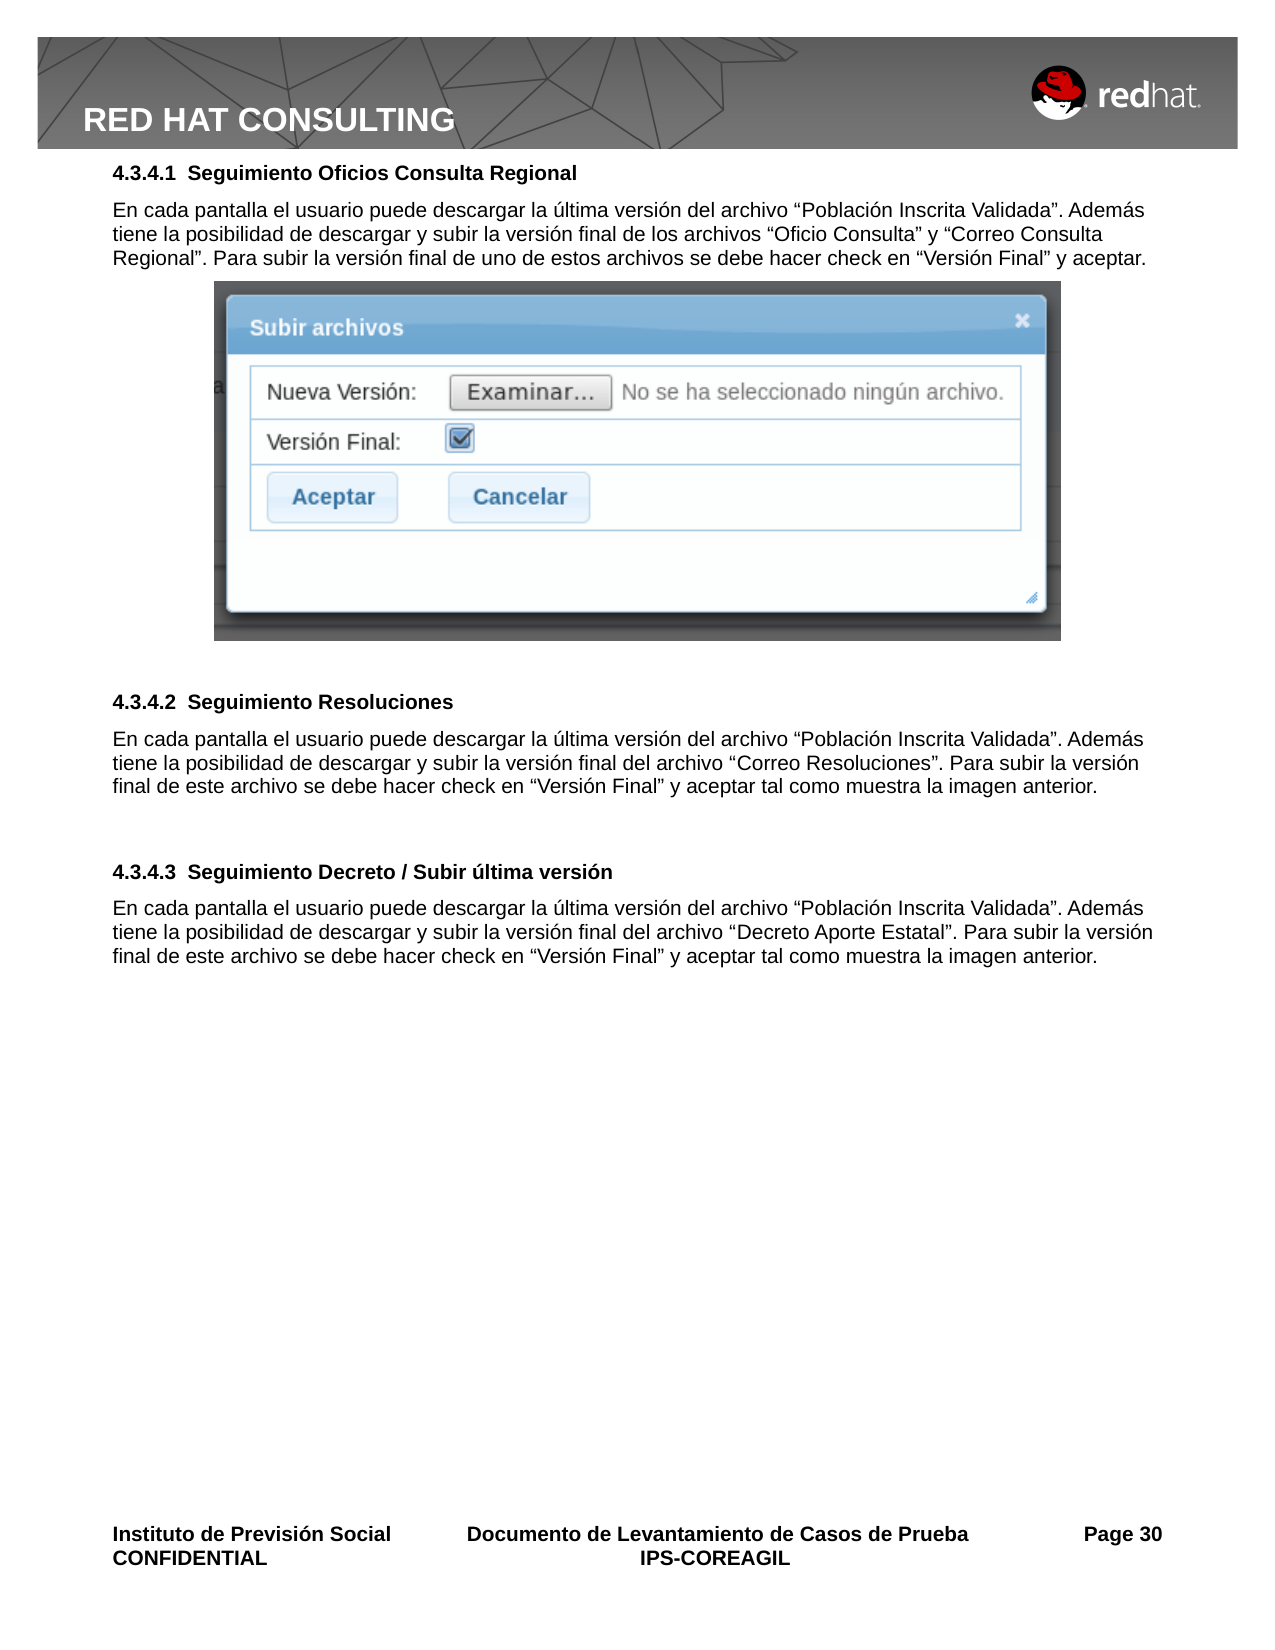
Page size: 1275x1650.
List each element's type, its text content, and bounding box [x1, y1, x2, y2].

text En cada pantalla el usuario puede descargar la última versión del archivo “Población Inscrita Validada”. Además tiene la posibilidad de descargar y subir la versión final de los archivos “Oficio Consulta” y “Correo Consulta Regional”. Para subir la versión final de uno de estos archivos se debe hacer check en “Versión Final” y aceptar. [112, 197, 1162, 269]
text En cada pantalla el usuario puede descargar la última versión del archivo “Población Inscrita Validada”. Además tiene la posibilidad de descargar y subir la versión final del archivo “Decreto Aporte Estatal”. Para subir la versión final de este archivo se debe hacer check en “Versión Final” y aceptar tal como muestra la imagen anterior. [112, 896, 1162, 968]
subtitle Seguimiento Oficios Consulta Regional [112, 161, 1162, 185]
text En cada pantalla el usuario puede descargar la última versión del archivo “Población Inscrita Validada”. Además tiene la posibilidad de descargar y subir la versión final del archivo “Correo Resoluciones”. Para subir la versión final de este archivo se debe hacer check en “Versión Final” y aceptar tal como muestra la imagen anterior. [112, 726, 1162, 798]
picture [214, 281, 1061, 641]
subtitle Seguimiento Resoluciones [112, 690, 1162, 714]
picture [37, 37, 1238, 149]
subtitle Seguimiento Decreto / Subir última versión [112, 860, 1162, 884]
